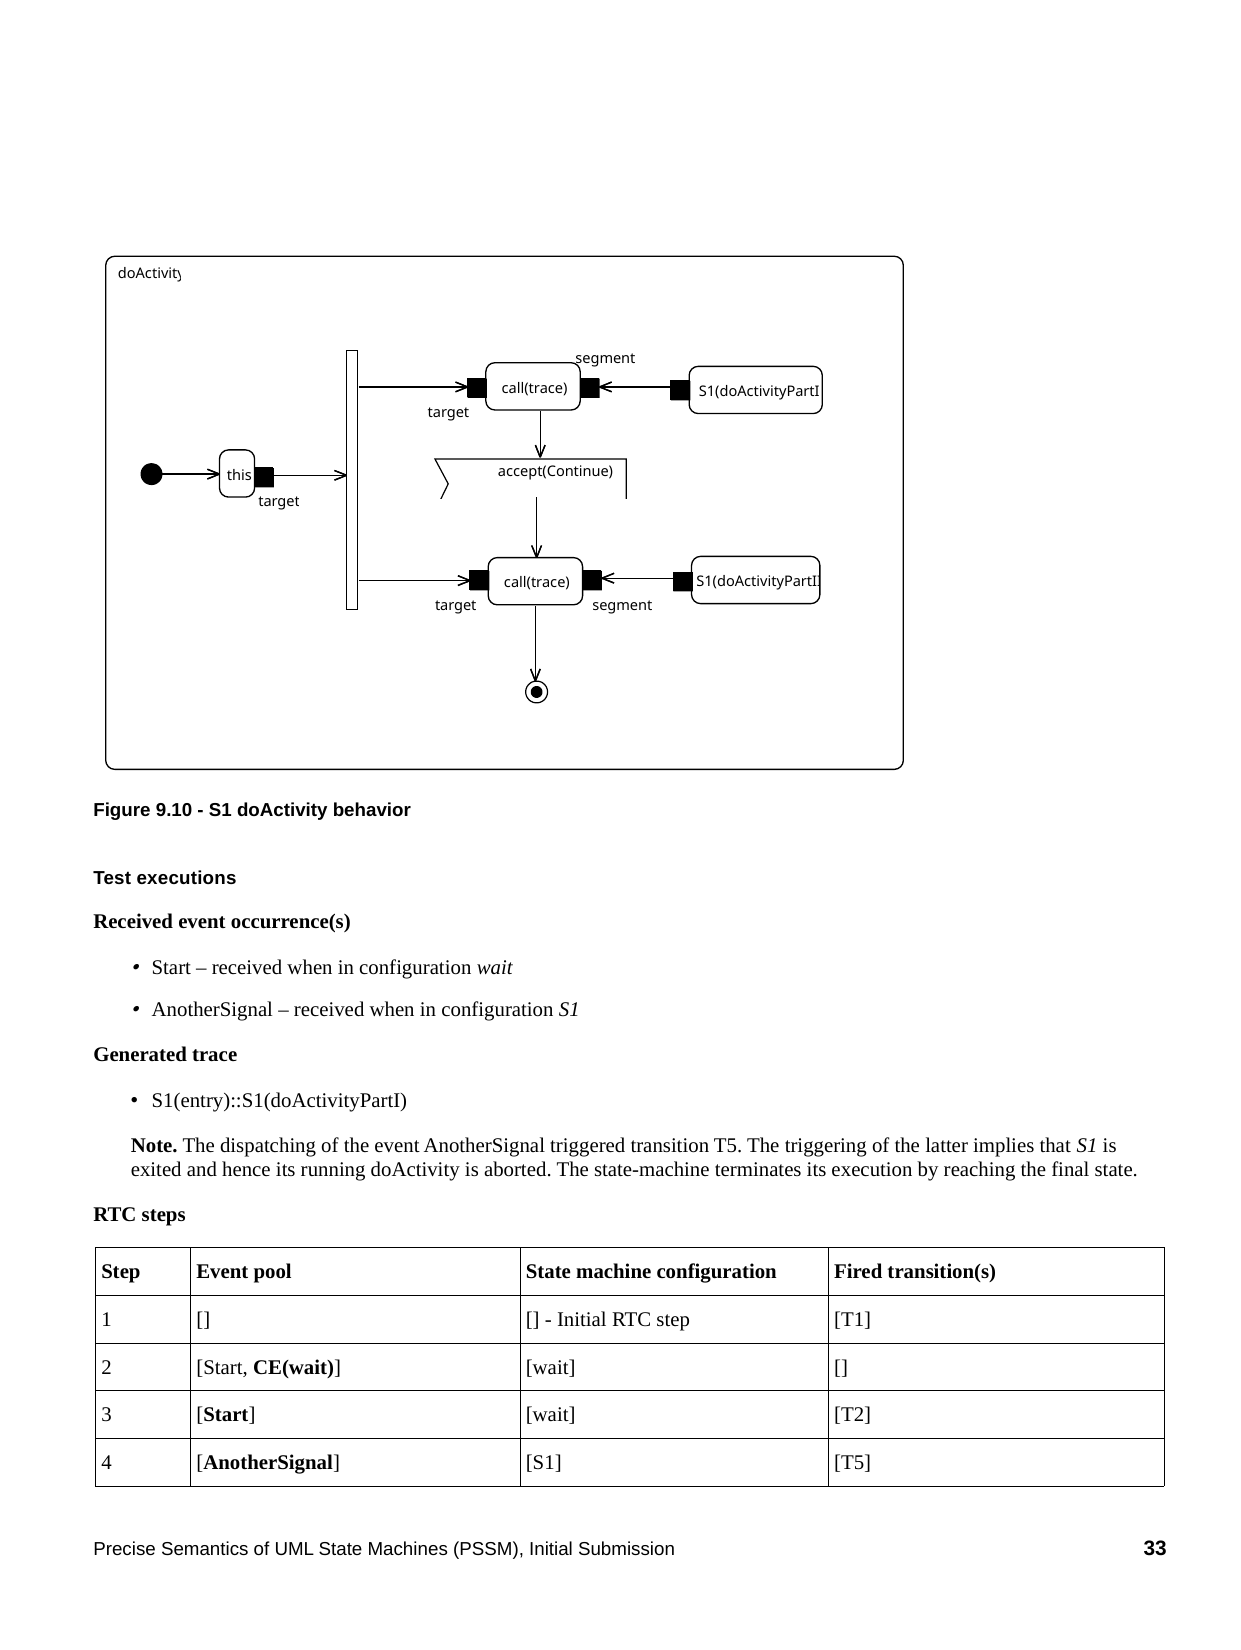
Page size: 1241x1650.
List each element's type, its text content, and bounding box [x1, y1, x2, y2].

table_cell [S1] [521, 1439, 828, 1486]
text Received event occurrence(s) [93, 909, 1164, 933]
table_cell [AnotherSignal] [191, 1439, 520, 1486]
table_header State machine configuration [521, 1248, 828, 1295]
table_cell [wait] [521, 1391, 828, 1438]
table_header Event pool [191, 1248, 520, 1295]
table_cell [Start] [191, 1391, 520, 1438]
table_header Step [96, 1248, 190, 1295]
table_cell 4 [96, 1439, 190, 1486]
text Note. The dispatching of the event AnotherSignal triggered transition T5. The triggering of the latter implies that S1 is exited and hence its running doActivity is aborted. The state-machine terminates its execution by reaching the final state. [131, 1133, 1164, 1181]
list Start – received when in configuration wait [131, 954, 1164, 979]
table_header Fired transition(s) [829, 1248, 1164, 1295]
table_cell [wait] [521, 1344, 828, 1390]
table_cell [Start, CE(wait)] [191, 1344, 520, 1390]
table_cell 1 [96, 1296, 190, 1343]
text RTC steps [93, 1202, 1164, 1226]
list S1(entry)::S1(doActivityPartI) [131, 1087, 1164, 1112]
table_cell 3 [96, 1391, 190, 1438]
table_cell [] [829, 1344, 1164, 1390]
table_cell [] [191, 1296, 520, 1343]
text Figure 9.10 - S1 doActivity behavior [93, 799, 917, 821]
table_cell [] - Initial RTC step [521, 1296, 828, 1343]
table_cell [T1] [829, 1296, 1164, 1343]
table_cell [T2] [829, 1391, 1164, 1438]
text Generated trace [93, 1042, 1164, 1066]
subtitle Test executions [93, 866, 1164, 888]
list AnotherSignal – received when in configuration S1 [131, 996, 1164, 1021]
table_cell 2 [96, 1344, 190, 1390]
table_cell [T5] [829, 1439, 1164, 1486]
